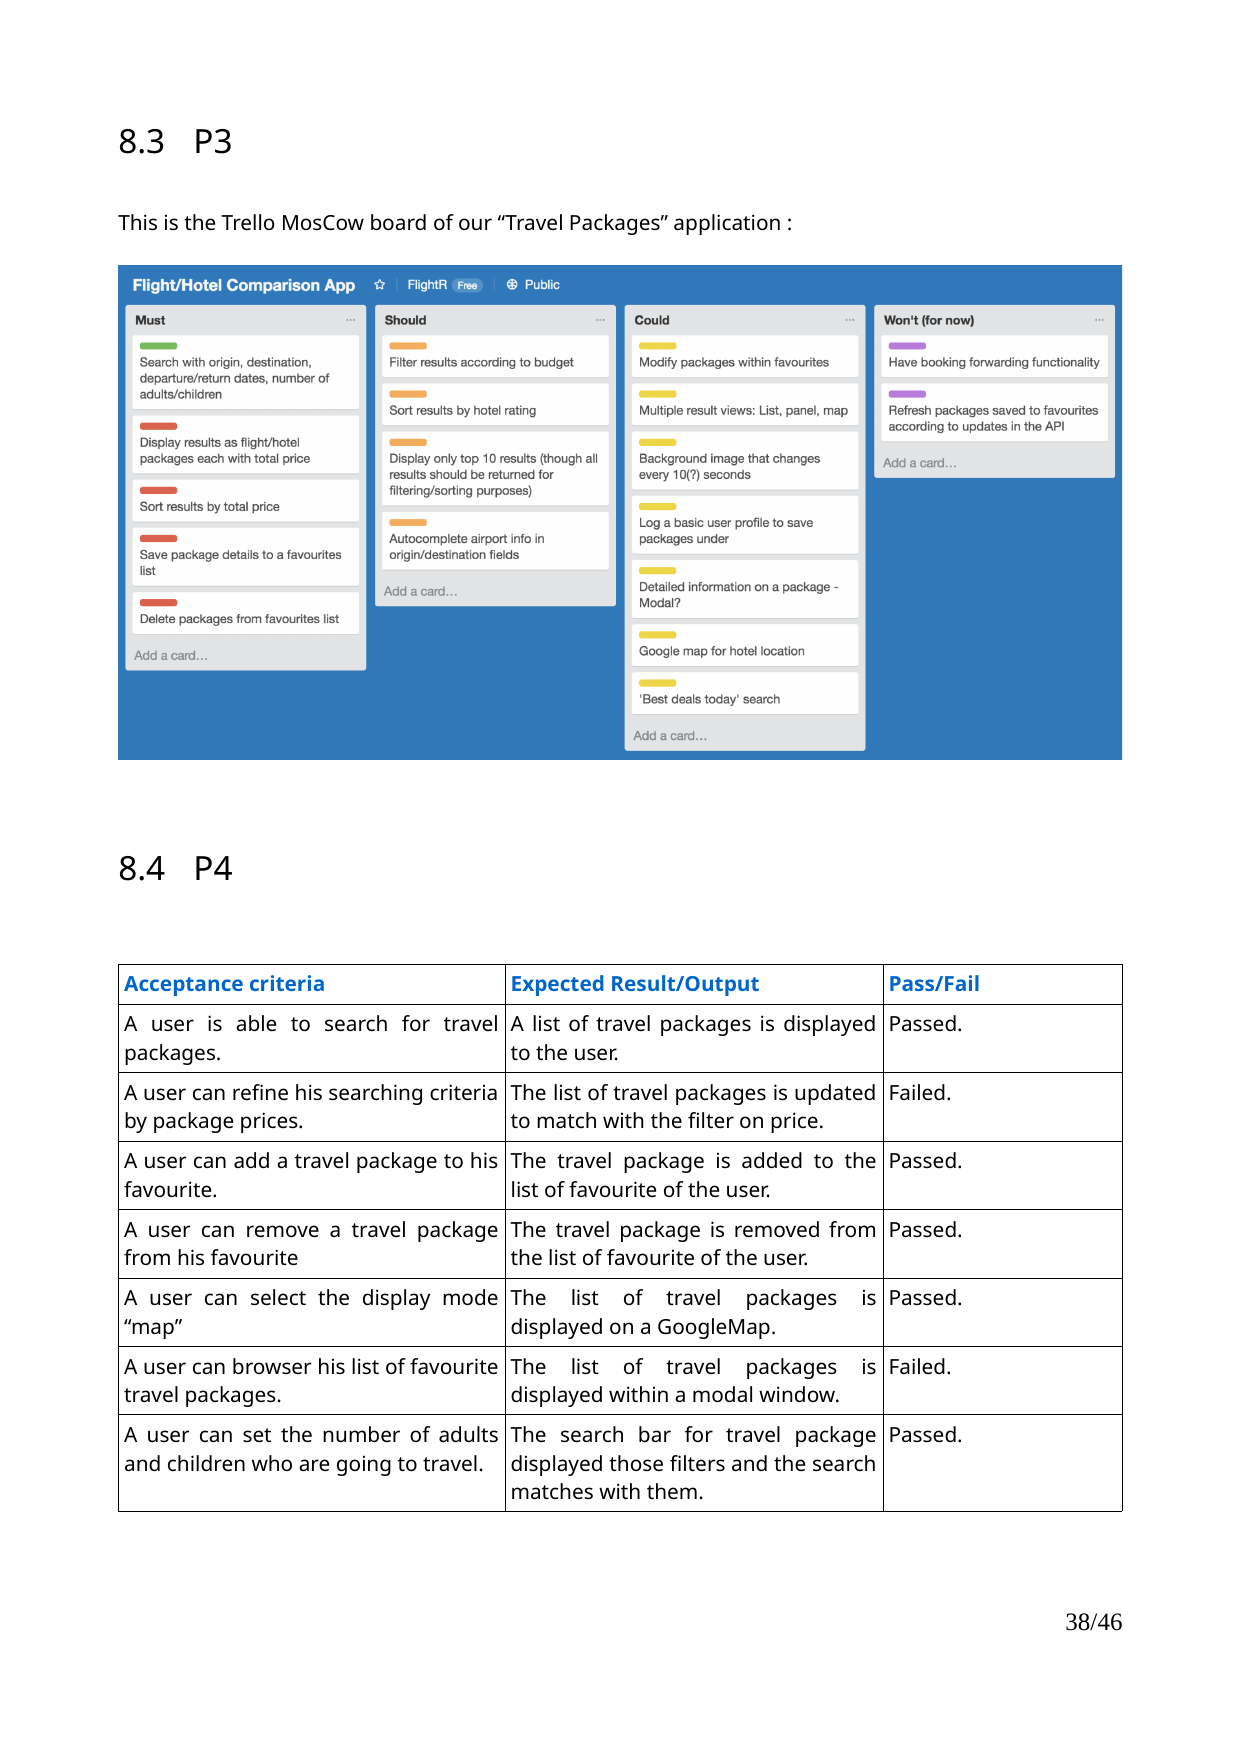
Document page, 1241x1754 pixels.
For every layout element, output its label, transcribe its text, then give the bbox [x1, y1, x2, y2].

table_cell Passed. [884, 1142, 1122, 1209]
table_cell A list of travel packages is displayed to the user. [506, 1005, 883, 1072]
table_cell Failed. [884, 1073, 1122, 1141]
table_cell A user can browser his list of favourite travel packages. [119, 1347, 505, 1414]
table_cell The travel package is added to the list of favourite of the user. [506, 1142, 883, 1209]
table_header Expected Result/Output [506, 965, 883, 1004]
table_cell The list of travel packages is displayed on a GoogleMap. [506, 1279, 883, 1346]
table_cell A user can refine his searching criteria by package prices. [119, 1073, 505, 1141]
title P4 [118, 845, 1122, 890]
table_cell The list of travel packages is displayed within a modal window. [506, 1347, 883, 1414]
text This is the Trello MosCow board of our “Travel Packages” application : [118, 208, 1122, 237]
table_cell The search bar for travel package displayed those filters and the search matches with them. [506, 1415, 883, 1511]
table_cell Passed. [884, 1210, 1122, 1277]
table_cell Passed. [884, 1279, 1122, 1346]
picture [118, 265, 1123, 760]
table_cell A user can set the number of adults and children who are going to travel. [119, 1415, 505, 1511]
table_cell A user is able to search for travel packages. [119, 1005, 505, 1072]
table_cell Passed. [884, 1005, 1122, 1072]
table_cell The list of travel packages is updated to match with the filter on price. [506, 1073, 883, 1141]
table_header Acceptance criteria [119, 965, 505, 1004]
table_cell A user can remove a travel package from his favourite [119, 1210, 505, 1277]
table_cell A user can select the display mode “map” [119, 1279, 505, 1346]
table_header Pass/Fail [884, 965, 1122, 1004]
table_cell Failed. [884, 1347, 1122, 1414]
table_cell Passed. [884, 1415, 1122, 1511]
title P3 [118, 118, 1122, 163]
table_cell A user can add a travel package to his favourite. [119, 1142, 505, 1209]
table_cell The travel package is removed from the list of favourite of the user. [506, 1210, 883, 1277]
